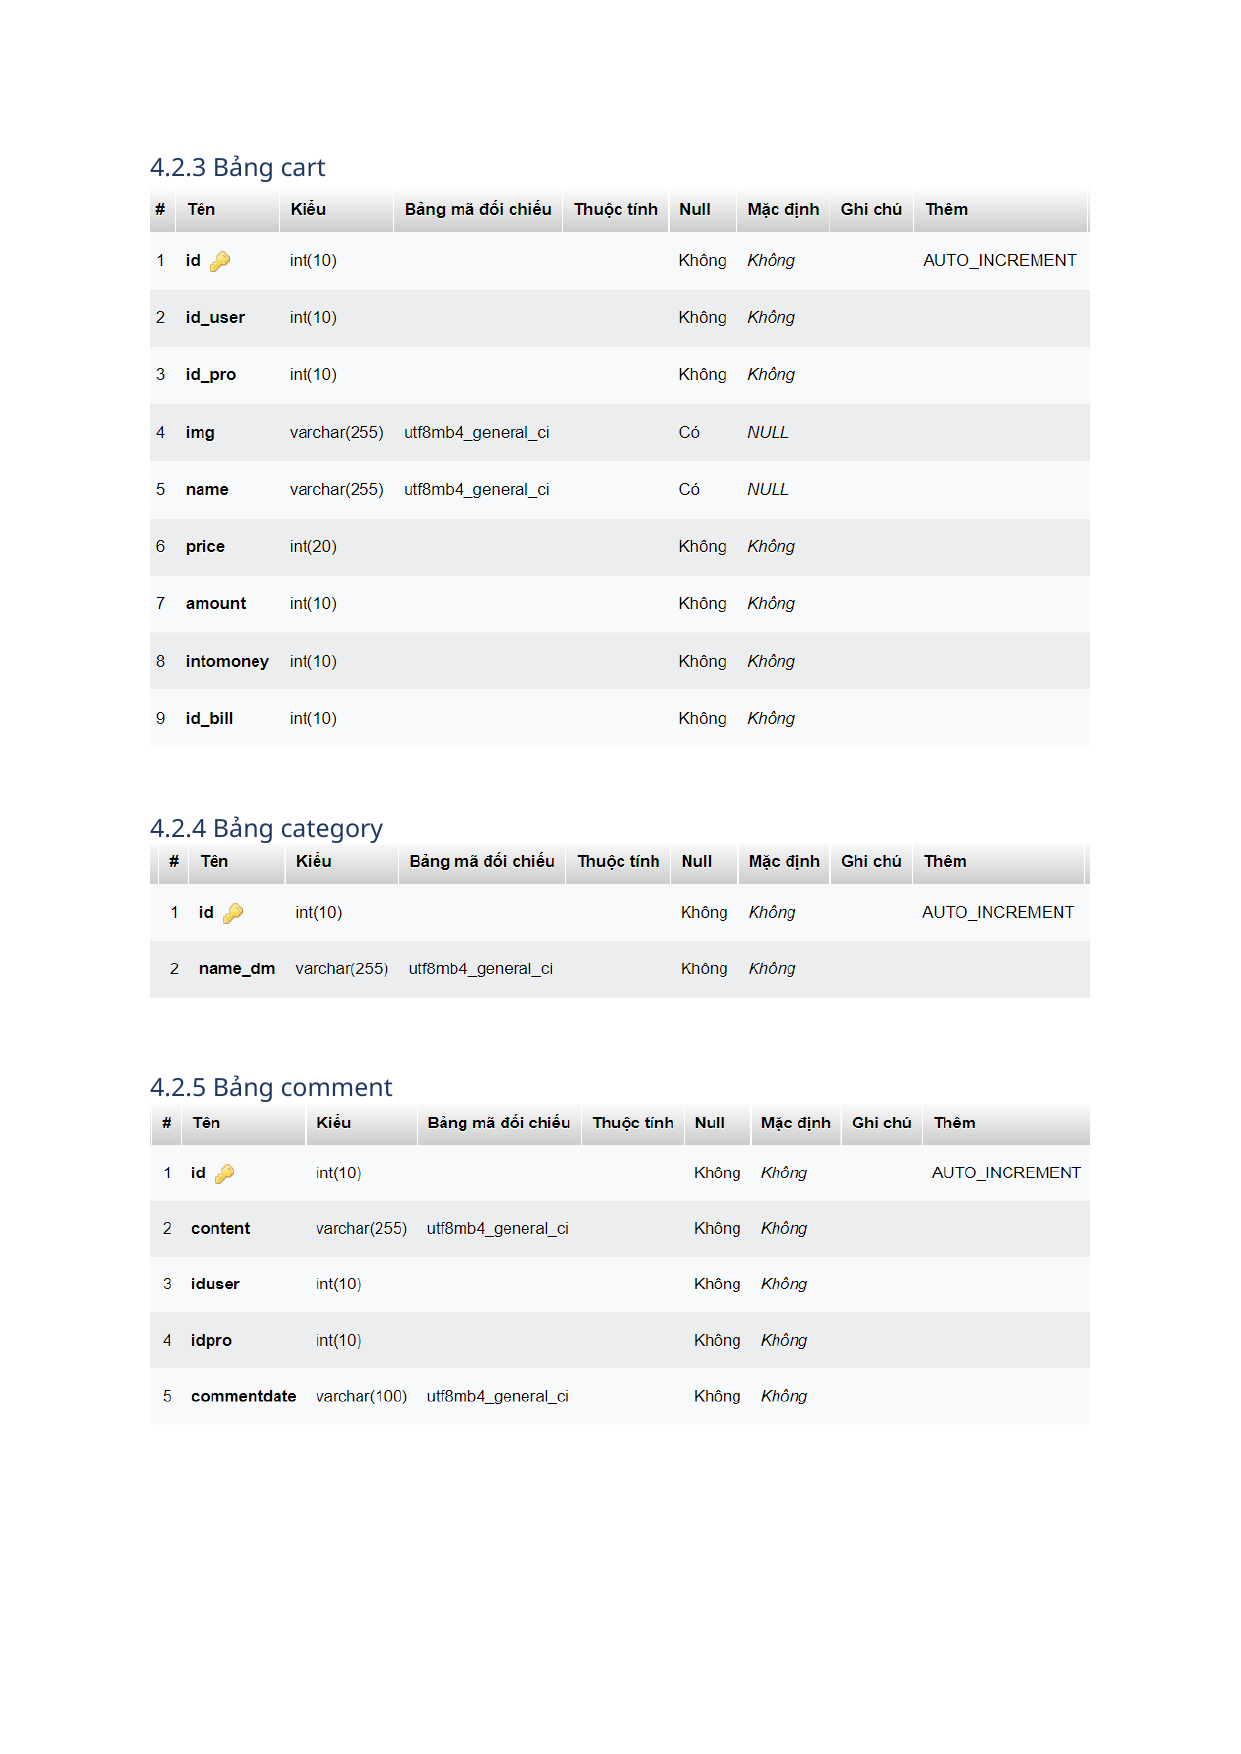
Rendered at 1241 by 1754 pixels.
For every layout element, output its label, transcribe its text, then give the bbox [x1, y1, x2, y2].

subtitle 4.2.5 Bảng comment [150, 1070, 1090, 1104]
subtitle 4.2.4 Bảng category [150, 810, 1090, 844]
subtitle 4.2.3 Bảng cart [150, 150, 1090, 184]
